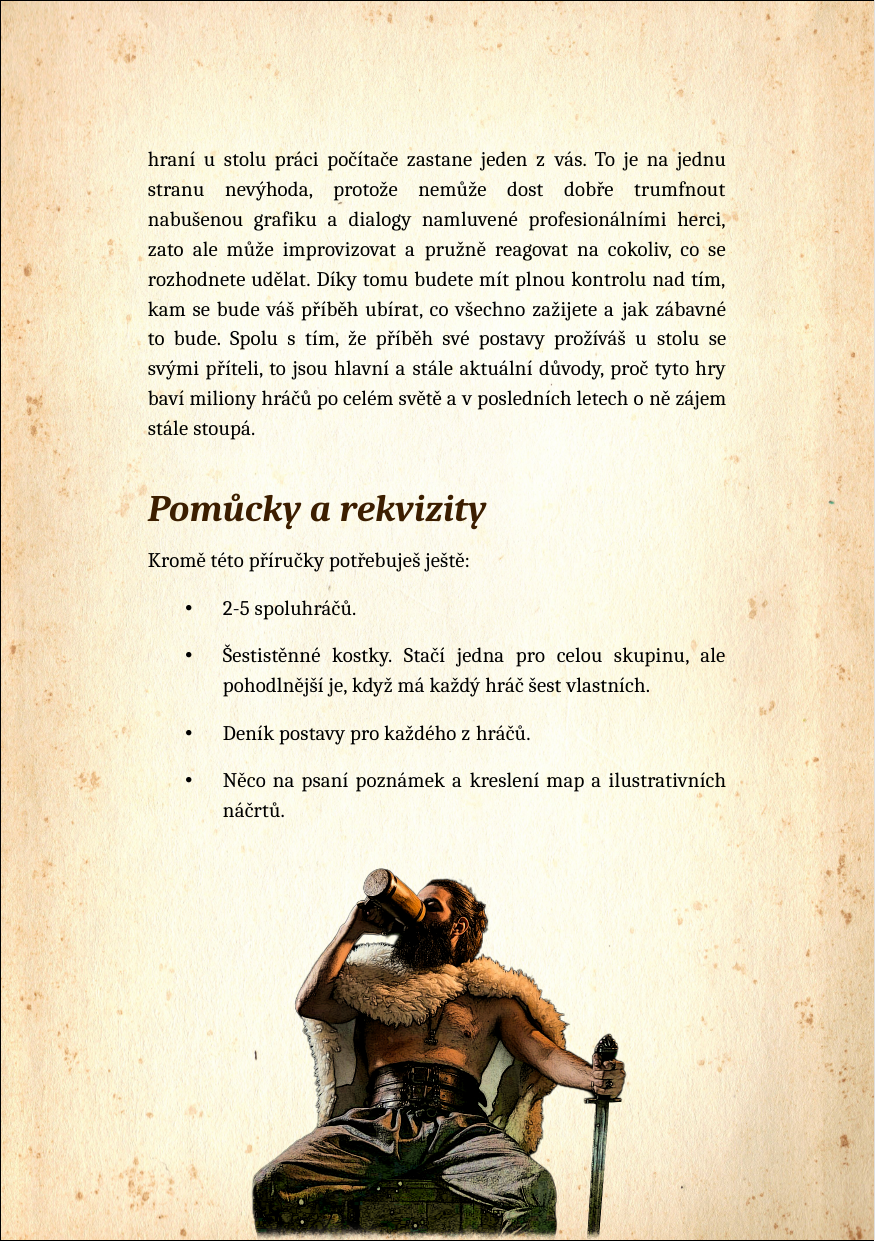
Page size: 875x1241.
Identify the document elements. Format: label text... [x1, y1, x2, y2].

list 2-5 spoluhráčů. [185, 596, 726, 620]
text Kromě této příručky potřebuješ ještě: [148, 549, 726, 573]
picture [1, 1, 874, 1241]
list Něco na psaní poznámek a⁠ kreslení map a⁠ ilustrativních náčrtů. [185, 769, 726, 823]
subtitle Pomůcky a⁠ rekvizity [148, 488, 726, 531]
list Šestistěnné kostky. Stačí jedna pro celou skupinu, ale pohodlnější je, když má každý hráč šest vlastních. [185, 644, 726, 698]
list Deník postavy pro každého z⁠ hráčů. [185, 722, 726, 746]
text hraní u⁠ stolu práci počítače zastane jeden z⁠ vás. To je na jednu stranu nevýhoda, protože nemůže dost dobře trumfnout nabušenou grafiku a⁠ dialogy namluvené profesionálními herci, zato ale může improvizovat a⁠ pružně reagovat na cokoliv, co se rozhodnete udělat. Díky tomu budete mít plnou kontrolu nad tím, kam se bude váš příběh ubírat, co všechno zažijete a⁠ jak zábavné to bude. Spolu s⁠ tím, že příběh své postavy prožíváš u⁠ stolu se svými příteli, to jsou hlavní a⁠ stále aktuální důvody, proč tyto hry baví miliony hráčů po celém světě a⁠ v⁠ posledních letech o⁠ ně zájem stále stoupá. [148, 148, 726, 441]
